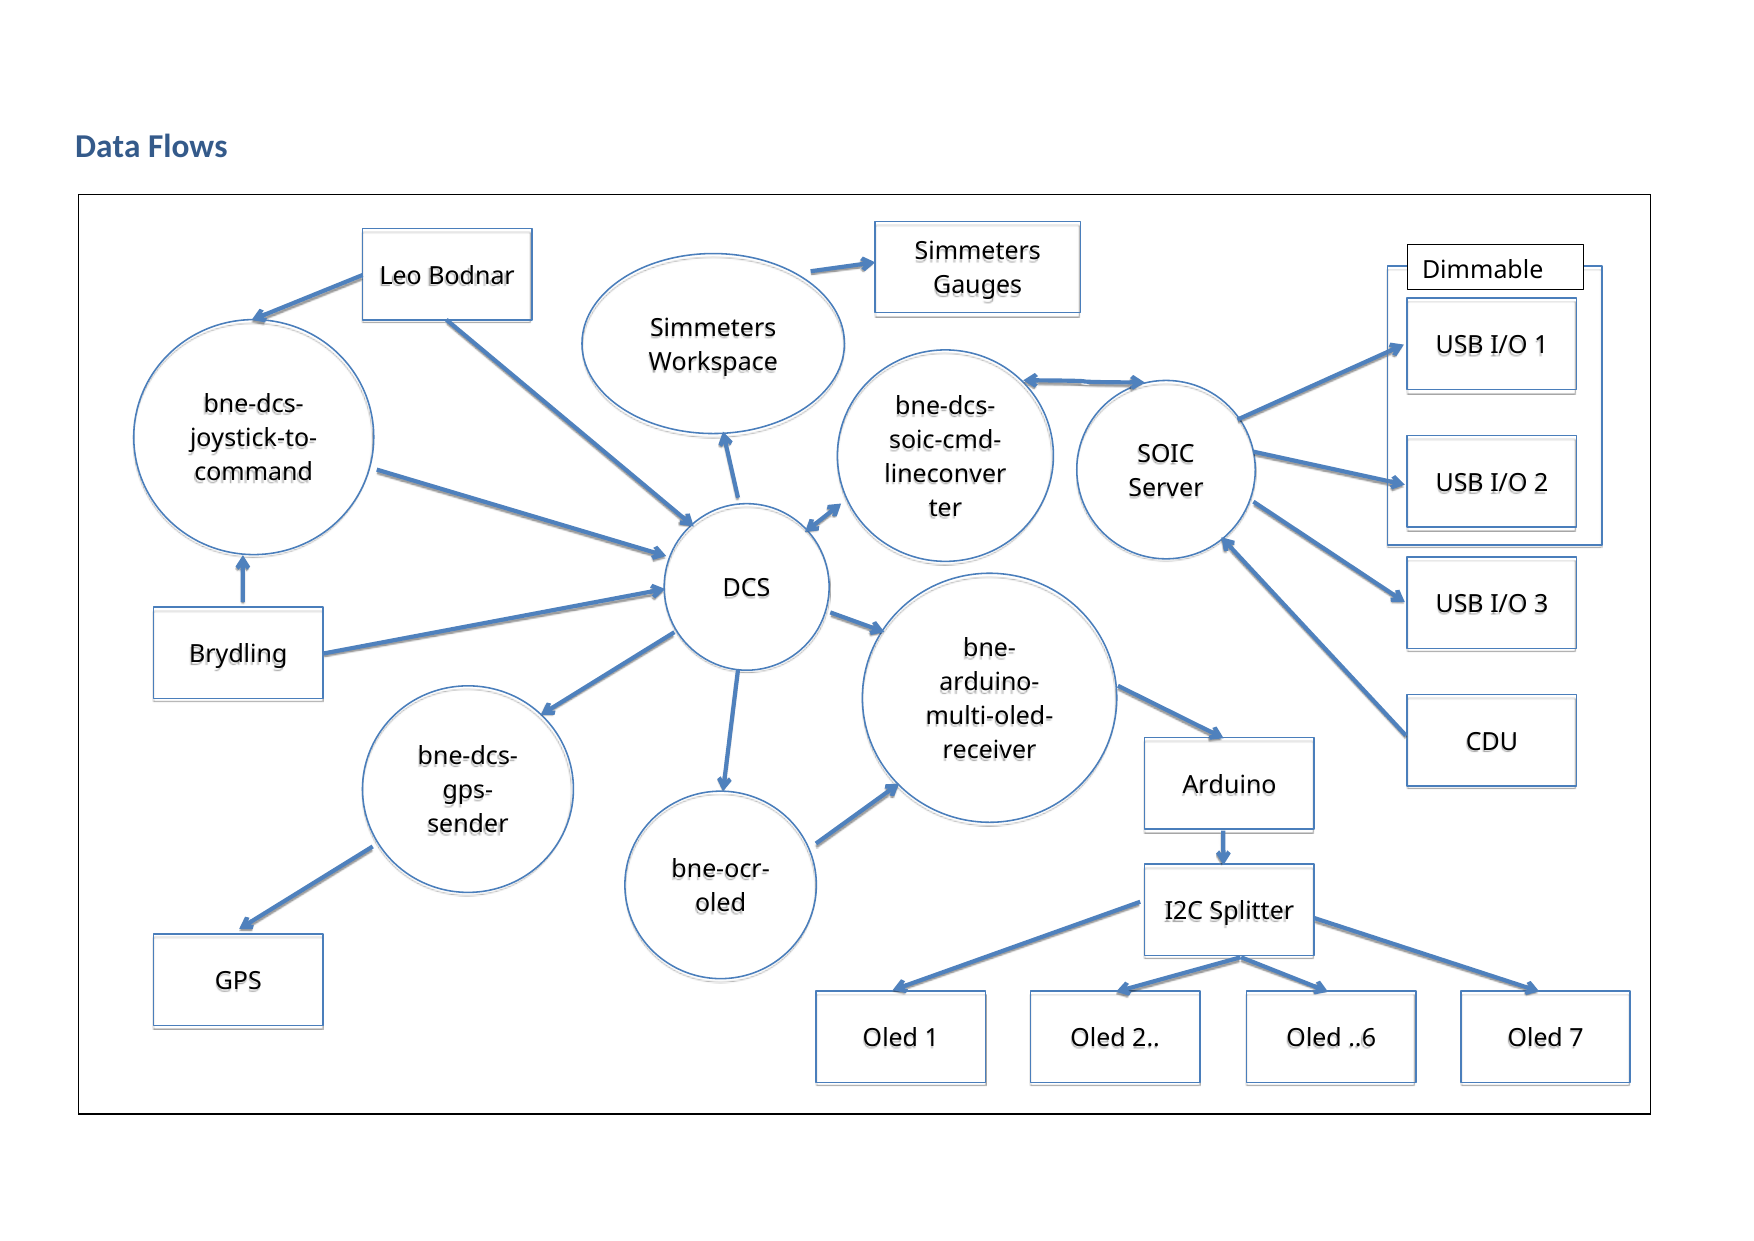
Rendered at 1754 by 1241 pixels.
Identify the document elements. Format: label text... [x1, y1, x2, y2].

subtitle Data Flows [75, 125, 1679, 166]
